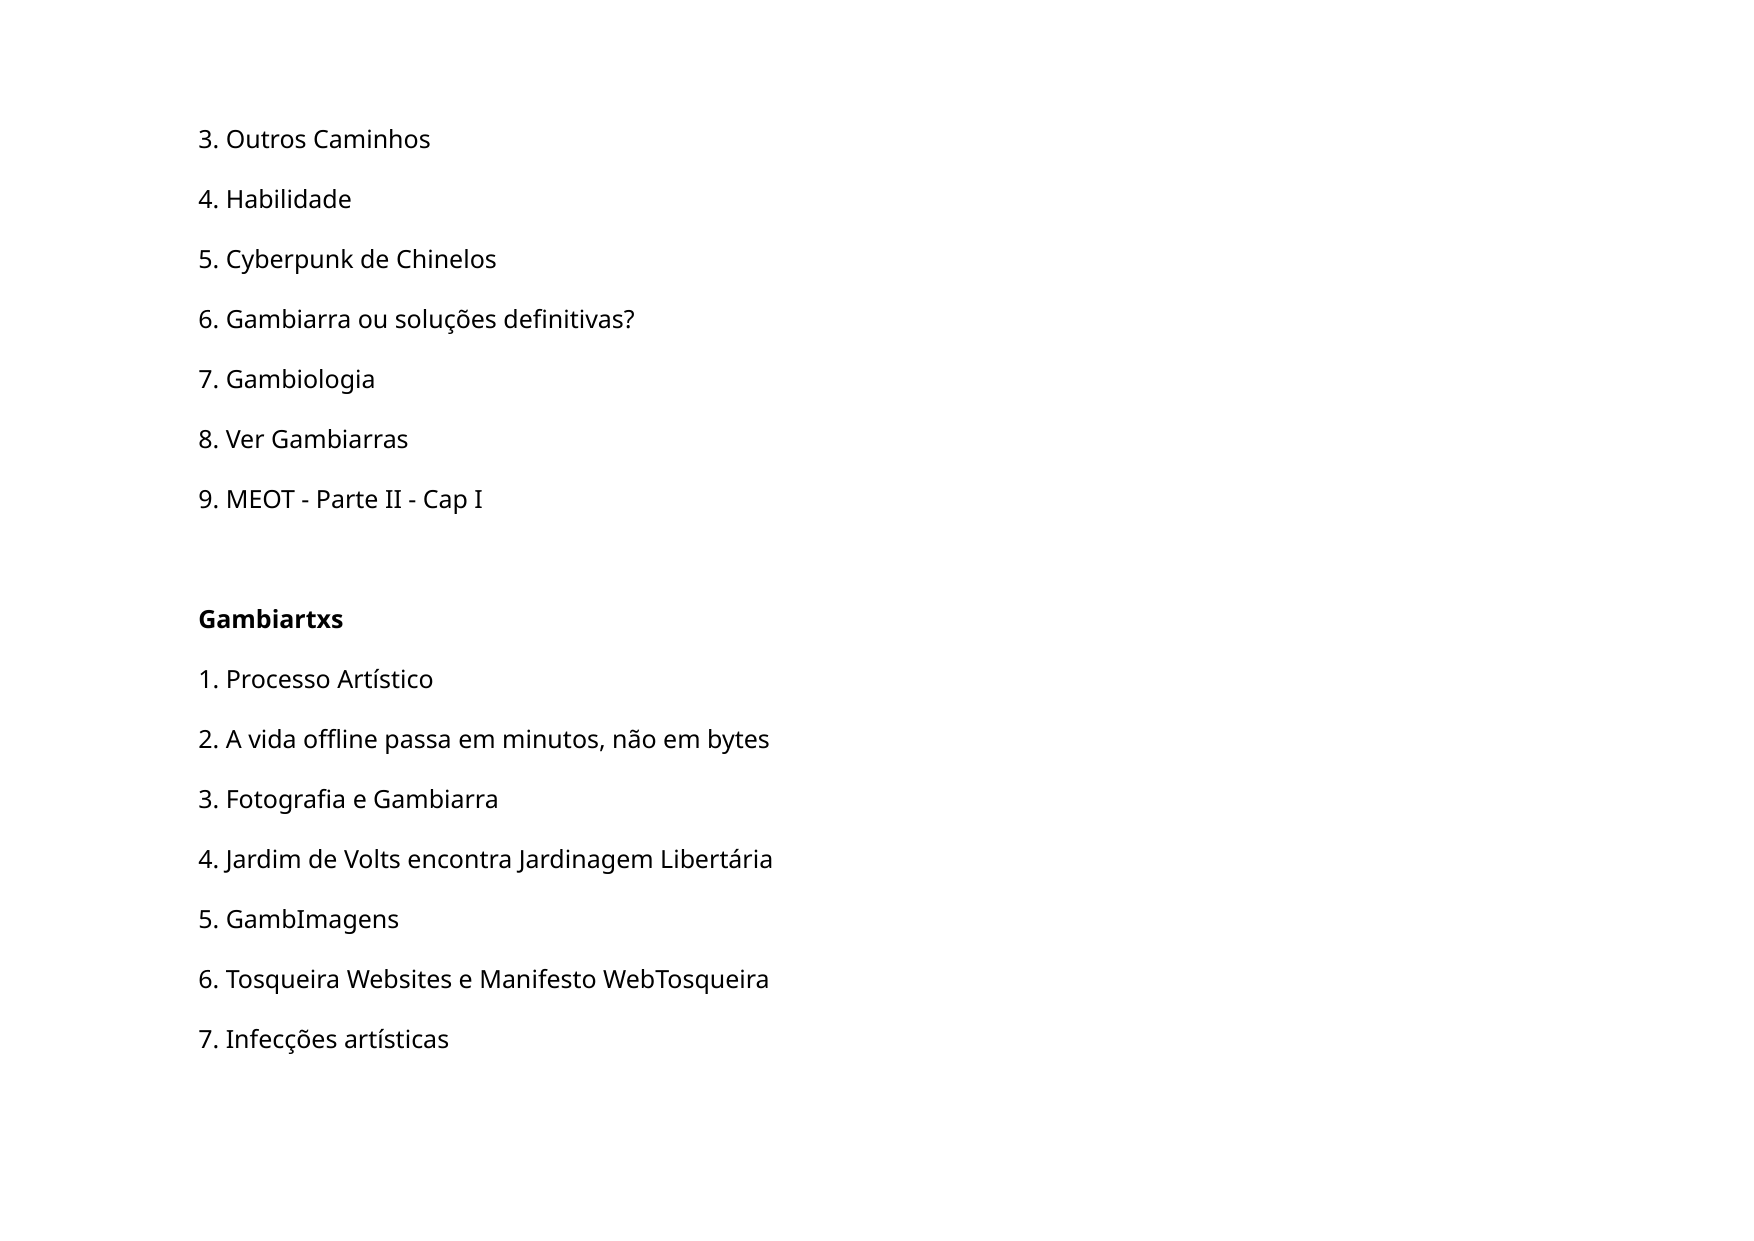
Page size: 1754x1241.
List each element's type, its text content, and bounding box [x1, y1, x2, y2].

text 5. GambImagens [198, 902, 1556, 936]
text 2. A vida offline passa em minutos, não em bytes [198, 722, 1556, 756]
text 8. Ver Gambiarras [198, 422, 1556, 456]
text 5. Cyberpunk de Chinelos [198, 242, 1556, 276]
text 7. Gambiologia [198, 362, 1556, 396]
text 6. Tosqueira Websites e Manifesto WebTosqueira [198, 962, 1556, 996]
text 4. Jardim de Volts encontra Jardinagem Libertária [198, 842, 1556, 876]
text Gambiartxs [198, 602, 1556, 636]
text 7. Infecções artísticas [198, 1022, 1556, 1056]
text 4. Habilidade [198, 182, 1556, 216]
text 9. MEOT - Parte II - Cap I [198, 482, 1556, 516]
text 6. Gambiarra ou soluções definitivas? [198, 302, 1556, 336]
text 1. Processo Artístico [198, 662, 1556, 696]
text 3. Fotografia e Gambiarra [198, 782, 1556, 816]
text 3. Outros Caminhos [198, 122, 1556, 156]
